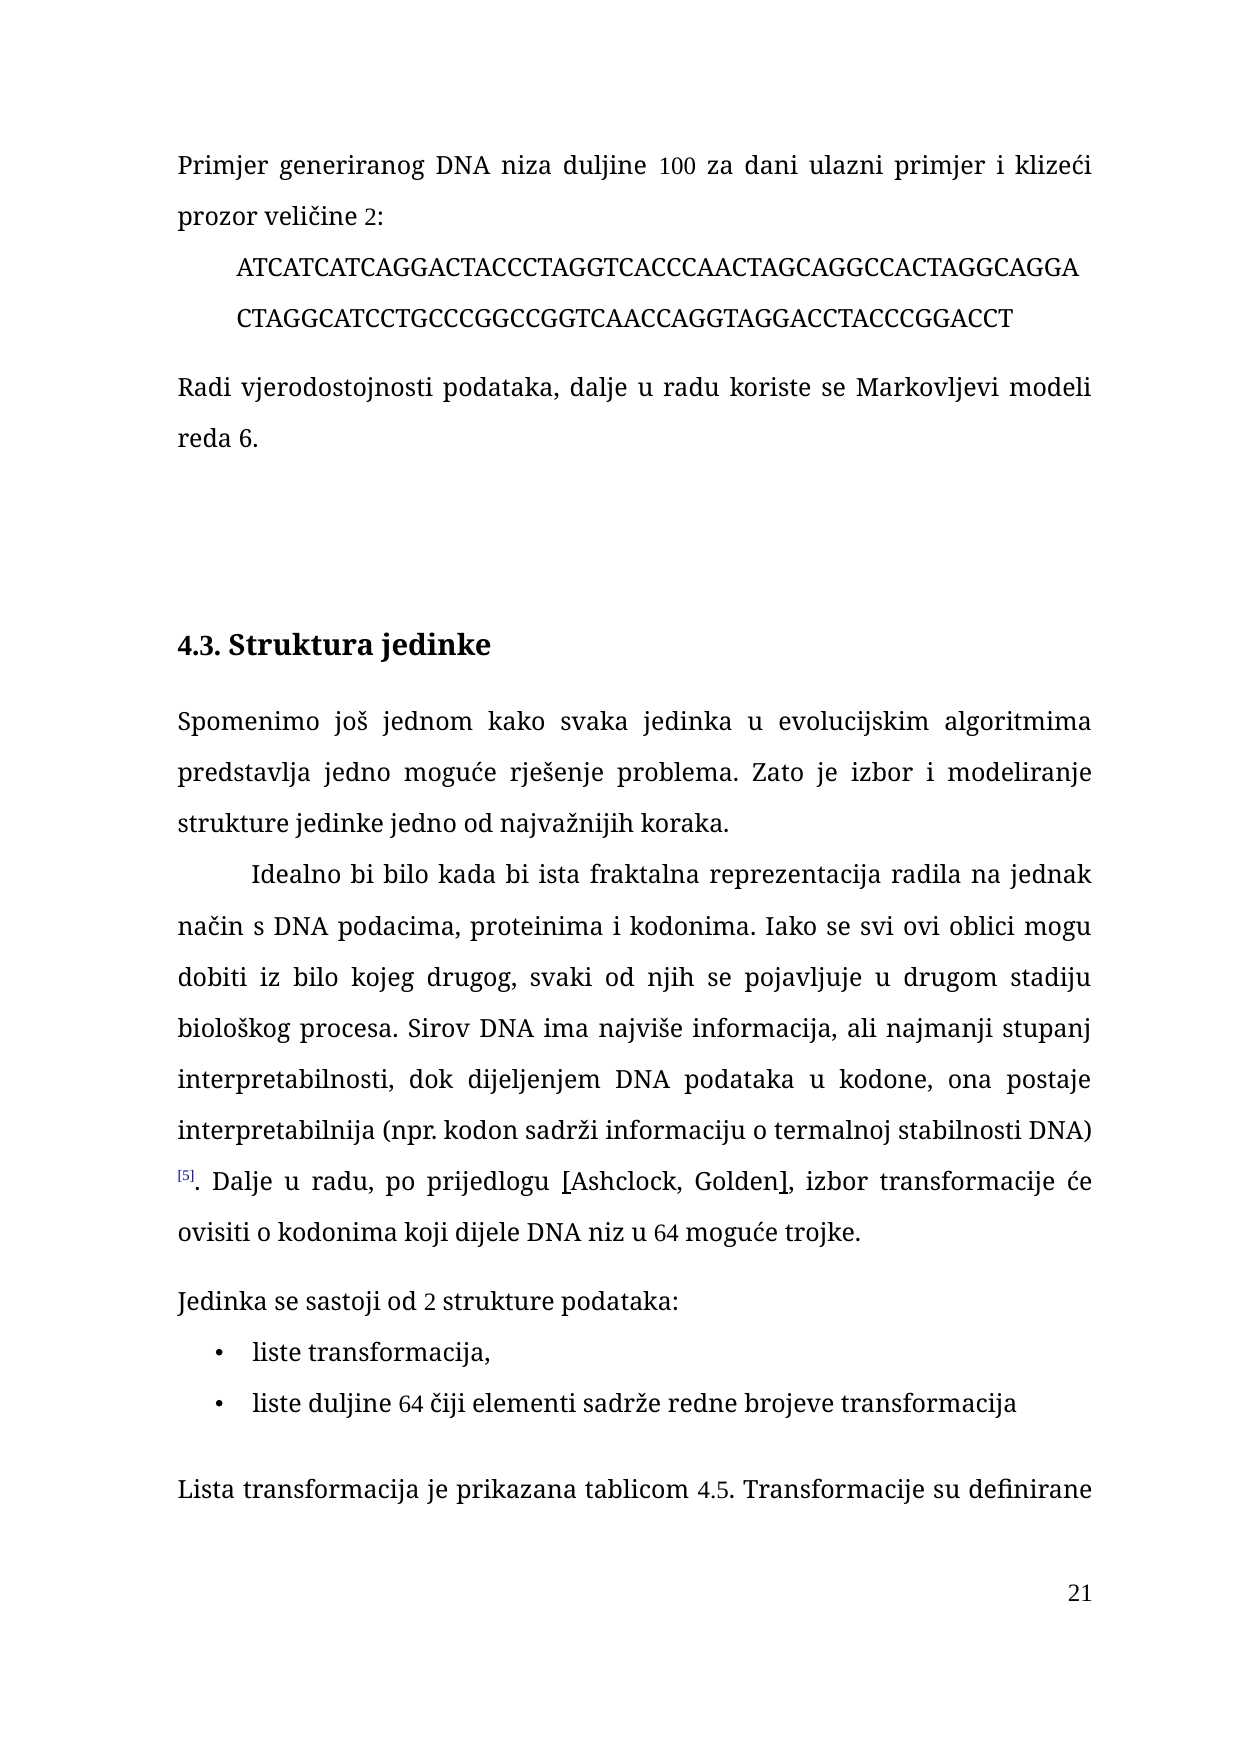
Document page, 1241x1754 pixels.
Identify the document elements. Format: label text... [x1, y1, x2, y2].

list liste duljine 64 čiji elementi sadrže redne brojeve transformacija [215, 1385, 1093, 1419]
text Spomenimo još jednom kako svaka jedinka u evolucijskim algoritmima predstavlja jedno moguće rješenje problema. Zato je izbor i modeliranje strukture jedinke jedno od najvažnijih koraka. [177, 704, 1093, 840]
text Lista transformacija je prikazana tablicom 4.5. Transformacije su definirane [177, 1472, 1093, 1506]
text ATCATCATCAGGACTACCCTAGGTCACCCAACTAGCAGGCCACTAGGCAGGACTAGGCATCCTGCCCGGCCGGTCAACCAGGTAGGACCTACCCGGACCT [236, 250, 1093, 335]
text Radi vjerodostojnosti podataka, dalje u radu koriste se Markovljevi modeli reda 6. [177, 369, 1093, 454]
text Primjer generiranog DNA niza duljine 100 za dani ulazni primjer i klizeći prozor veličine 2: [177, 148, 1093, 233]
text Jedinka se sastoji od 2 strukture podataka: [177, 1283, 1093, 1317]
list liste transformacija, [215, 1334, 1093, 1368]
text Idealno bi bilo kada bi ista fraktalna reprezentacija radila na jednak način s DNA podacima, proteinima i kodonima. Iako se svi ovi oblici mogu dobiti iz bilo kojeg drugog, svaki od njih se pojavljuje u drugom stadiju biološkog procesa. Sirov DNA ima najviše informacija, ali najmanji stupanj interpretabilnosti, dok dijeljenjem DNA podataka u kodone, ona postaje interpretabilnija (npr. kodon sadrži informaciju o termalnoj stabilnosti DNA)[5]. Dalje u radu, po prijedlogu [Ashclock, Golden], izbor transformacije će ovisiti o kodonima koji dijele DNA niz u 64 moguće trojke. [177, 857, 1093, 1248]
subtitle 4.3. Struktura jedinke [177, 625, 1093, 664]
